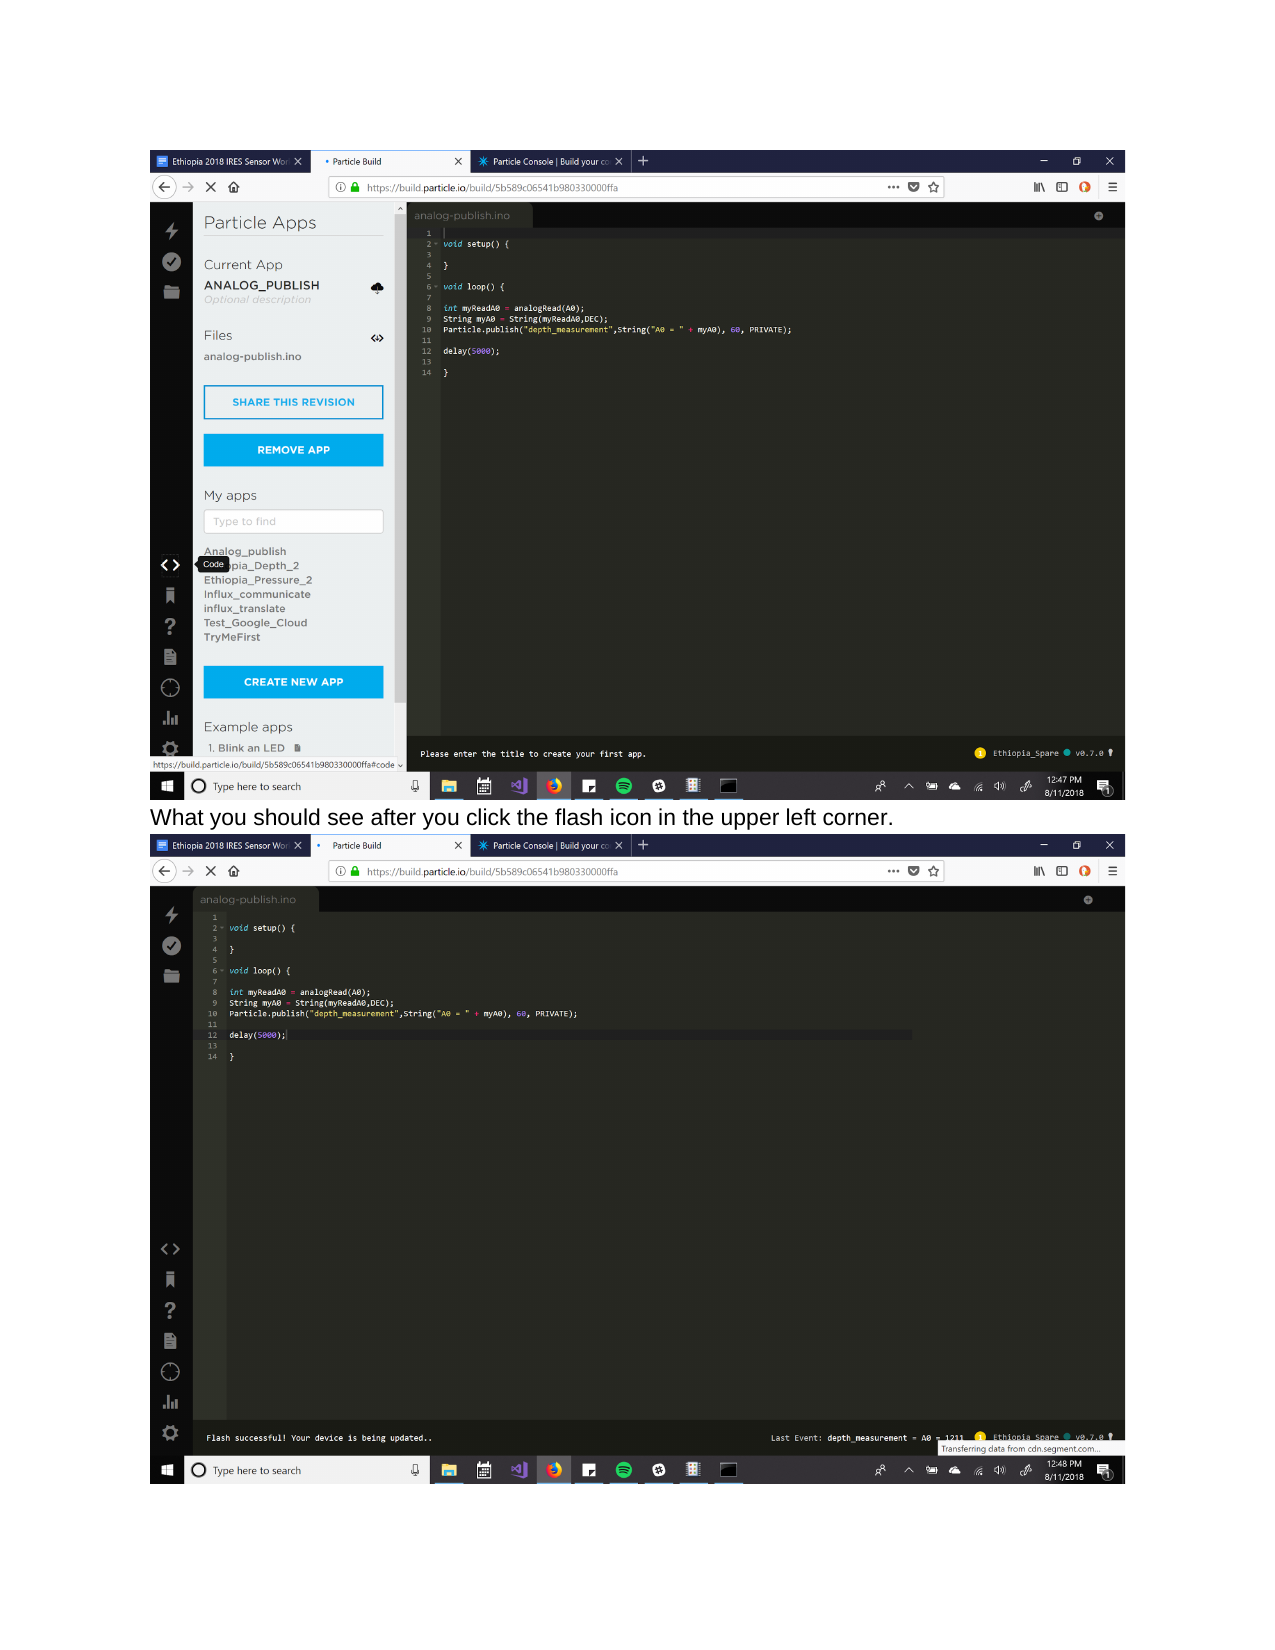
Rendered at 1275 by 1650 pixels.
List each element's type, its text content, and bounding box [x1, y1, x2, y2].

picture [150, 150, 1125, 800]
picture [150, 834, 1125, 1484]
text What you should see after you click the flash icon in the upper left corner. [150, 804, 1125, 830]
